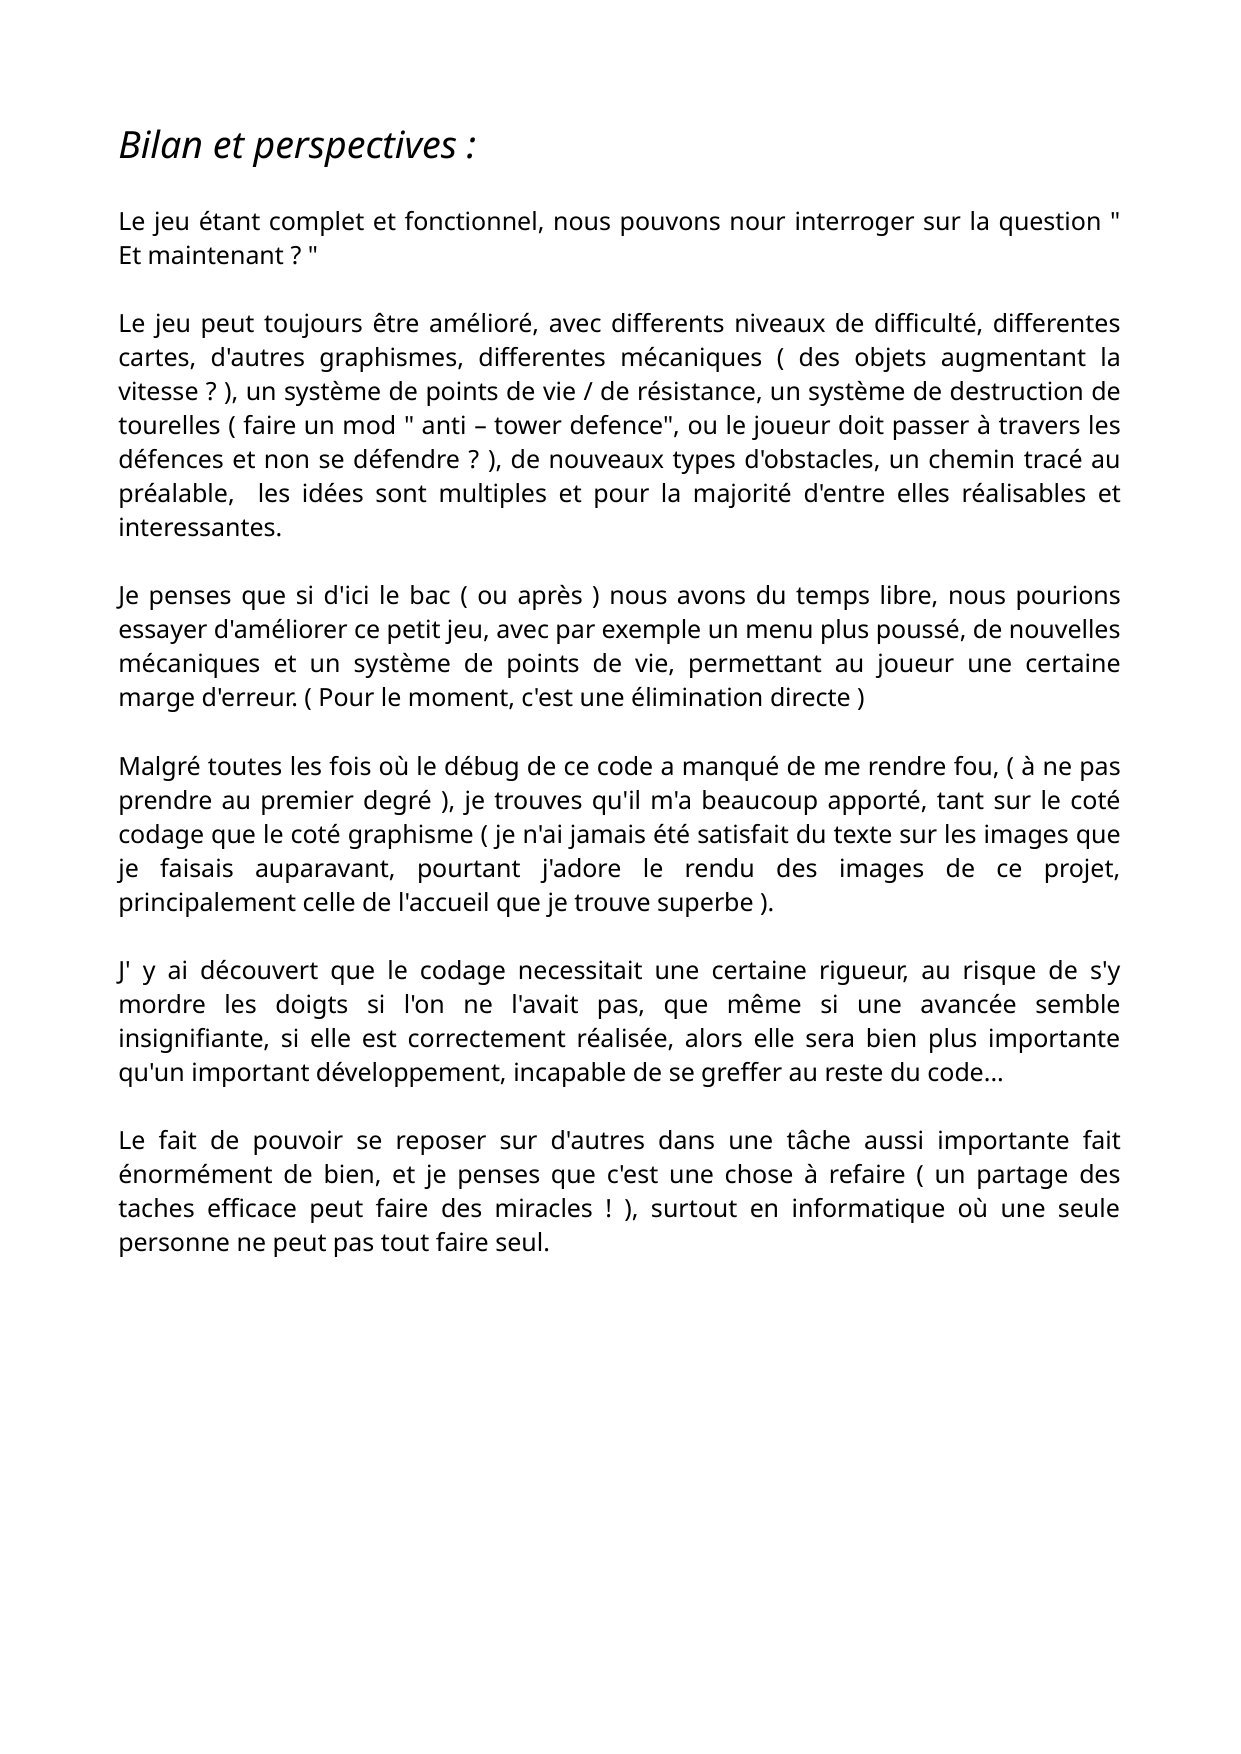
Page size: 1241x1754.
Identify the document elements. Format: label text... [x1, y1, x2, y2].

text Je penses que si d'ici le bac ( ou après ) nous avons du temps libre, nous pourions essayer d'améliorer ce petit jeu, avec par exemple un menu plus poussé, de nouvelles mécaniques et un système de points de vie, permettant au joueur une certaine marge d'erreur. ( Pour le moment, c'est une élimination directe ) [118, 578, 1122, 714]
text Malgré toutes les fois où le débug de ce code a manqué de me rendre fou, ( à ne pas prendre au premier degré ), je trouves qu'il m'a beaucoup apporté, tant sur le coté codage que le coté graphisme ( je n'ai jamais été satisfait du texte sur les images que je faisais auparavant, pourtant j'adore le rendu des images de ce projet, principalement celle de l'accueil que je trouve superbe ). [118, 748, 1122, 918]
text Le fait de pouvoir se reposer sur d'autres dans une tâche aussi importante fait énormément de bien, et je penses que c'est une chose à refaire ( un partage des taches efficace peut faire des miracles ! ), surtout en informatique où une seule personne ne peut pas tout faire seul. [118, 1123, 1122, 1259]
text Le jeu étant complet et fonctionnel, nous pouvons nour interroger sur la question " Et maintenant ? " [118, 203, 1122, 271]
text Le jeu peut toujours être amélioré, avec differents niveaux de difficulté, differentes cartes, d'autres graphismes, differentes mécaniques ( des objets augmentant la vitesse ? ), un système de points de vie / de résistance, un système de destruction de tourelles ( faire un mod " anti – tower defence", ou le joueur doit passer à travers les défences et non se défendre ? ), de nouveaux types d'obstacles, un chemin tracé au préalable, les idées sont multiples et pour la majorité d'entre elles réalisables et interessantes. [118, 305, 1122, 544]
text Bilan et perspectives : [118, 118, 1122, 169]
text J' y ai découvert que le codage necessitait une certaine rigueur, au risque de s'y mordre les doigts si l'on ne l'avait pas, que même si une avancée semble insignifiante, si elle est correctement réalisée, alors elle sera bien plus importante qu'un important développement, incapable de se greffer au reste du code... [118, 953, 1122, 1089]
